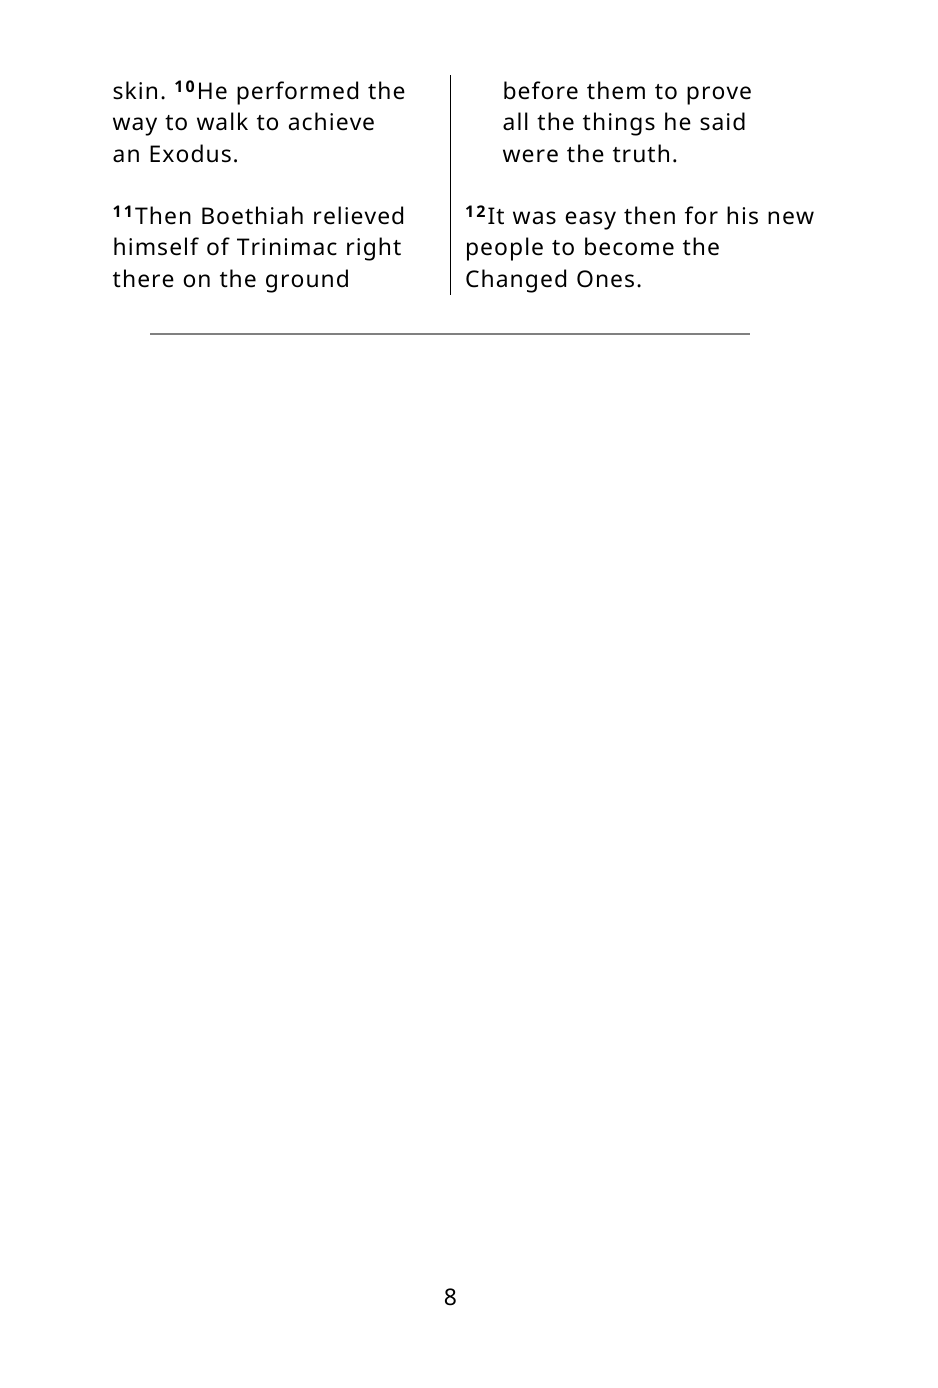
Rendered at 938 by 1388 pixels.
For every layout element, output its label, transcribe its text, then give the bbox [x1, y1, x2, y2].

text before them to prove all the things he said were the truth. [502, 75, 806, 169]
text 12It was easy then for his new people to become the Changed Ones. [465, 200, 825, 294]
text 11Then Boethiah relieved himself of Trinimac right there on the ground [112, 200, 416, 294]
text skin. 10He performed the way to walk to achieve an Exodus. [112, 75, 416, 169]
